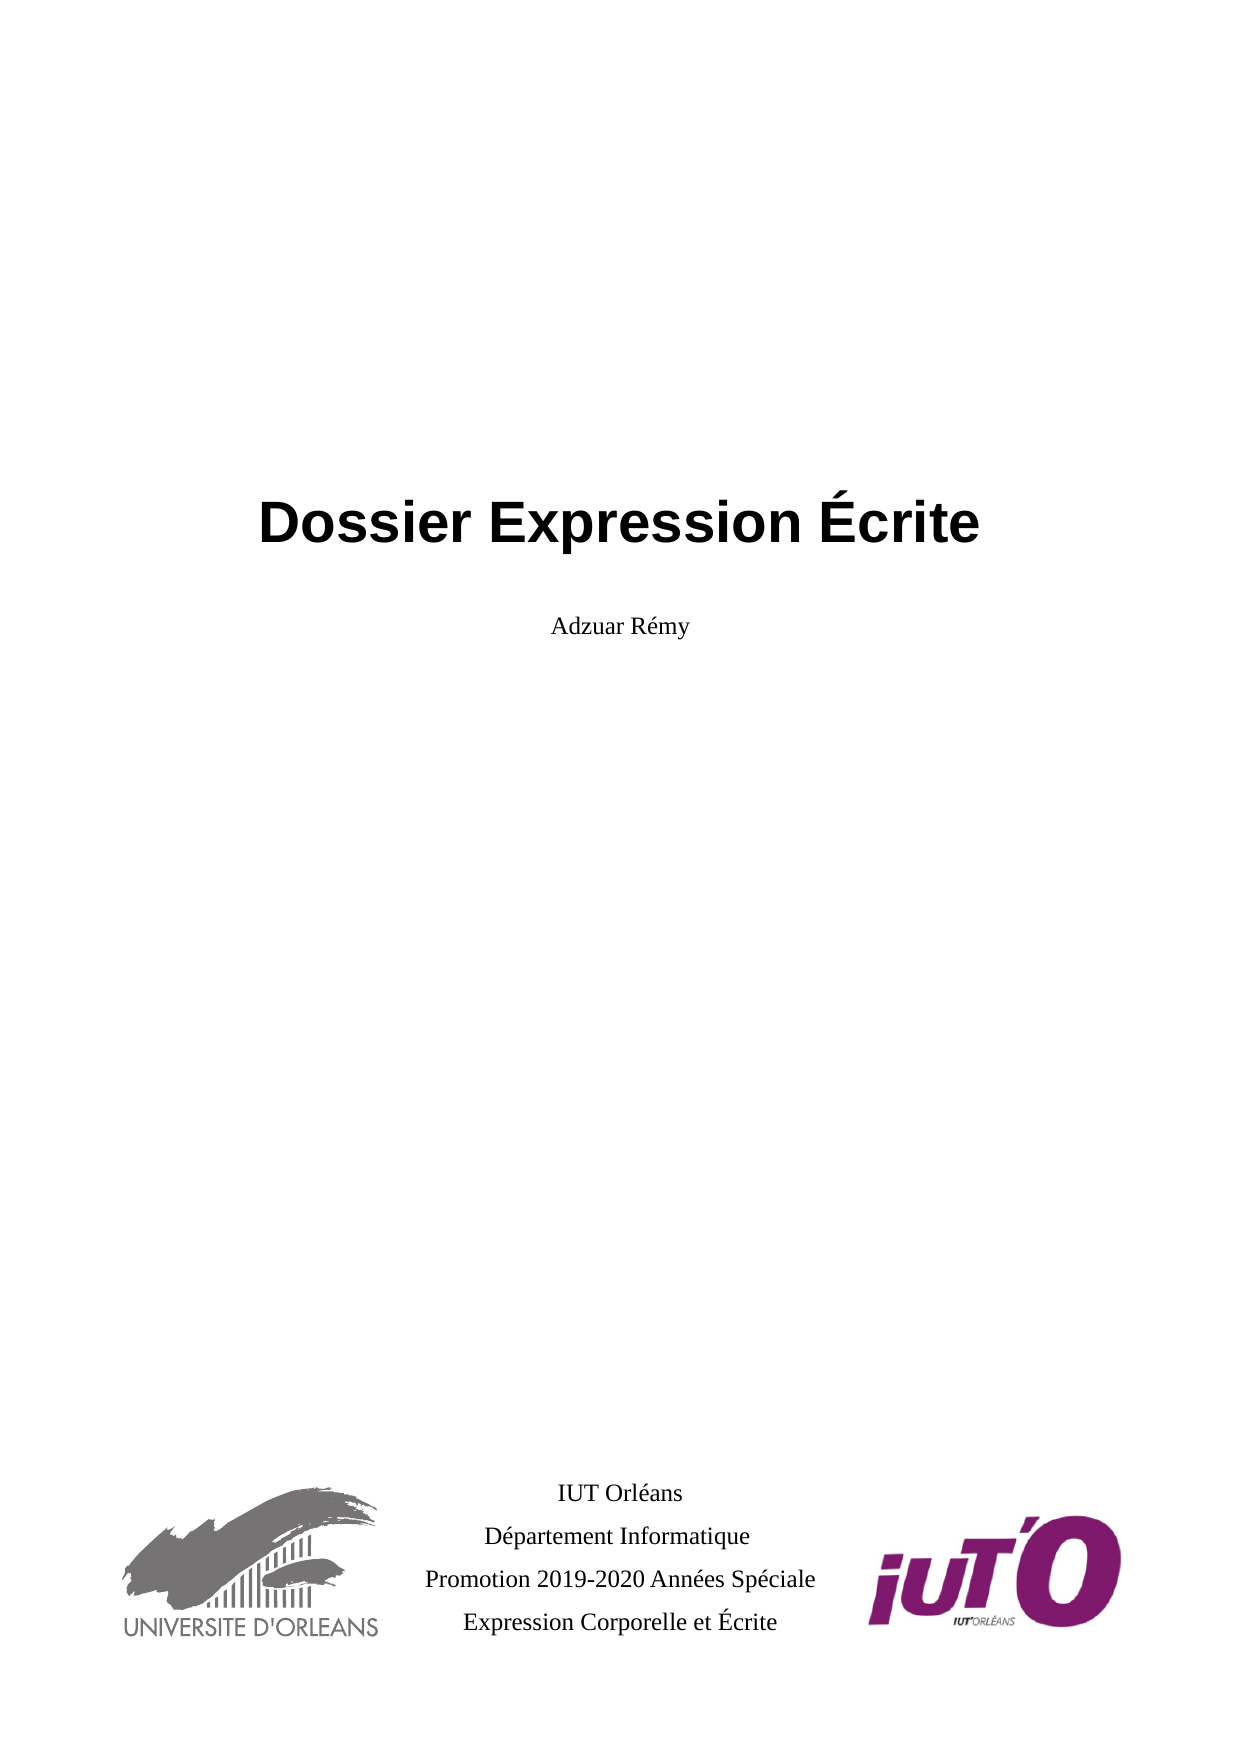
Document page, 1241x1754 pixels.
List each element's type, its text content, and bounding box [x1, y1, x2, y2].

text Adzuar Rémy [118, 611, 1122, 639]
picture [865, 1504, 1125, 1635]
title Dossier Expression Écrite [118, 488, 1122, 555]
